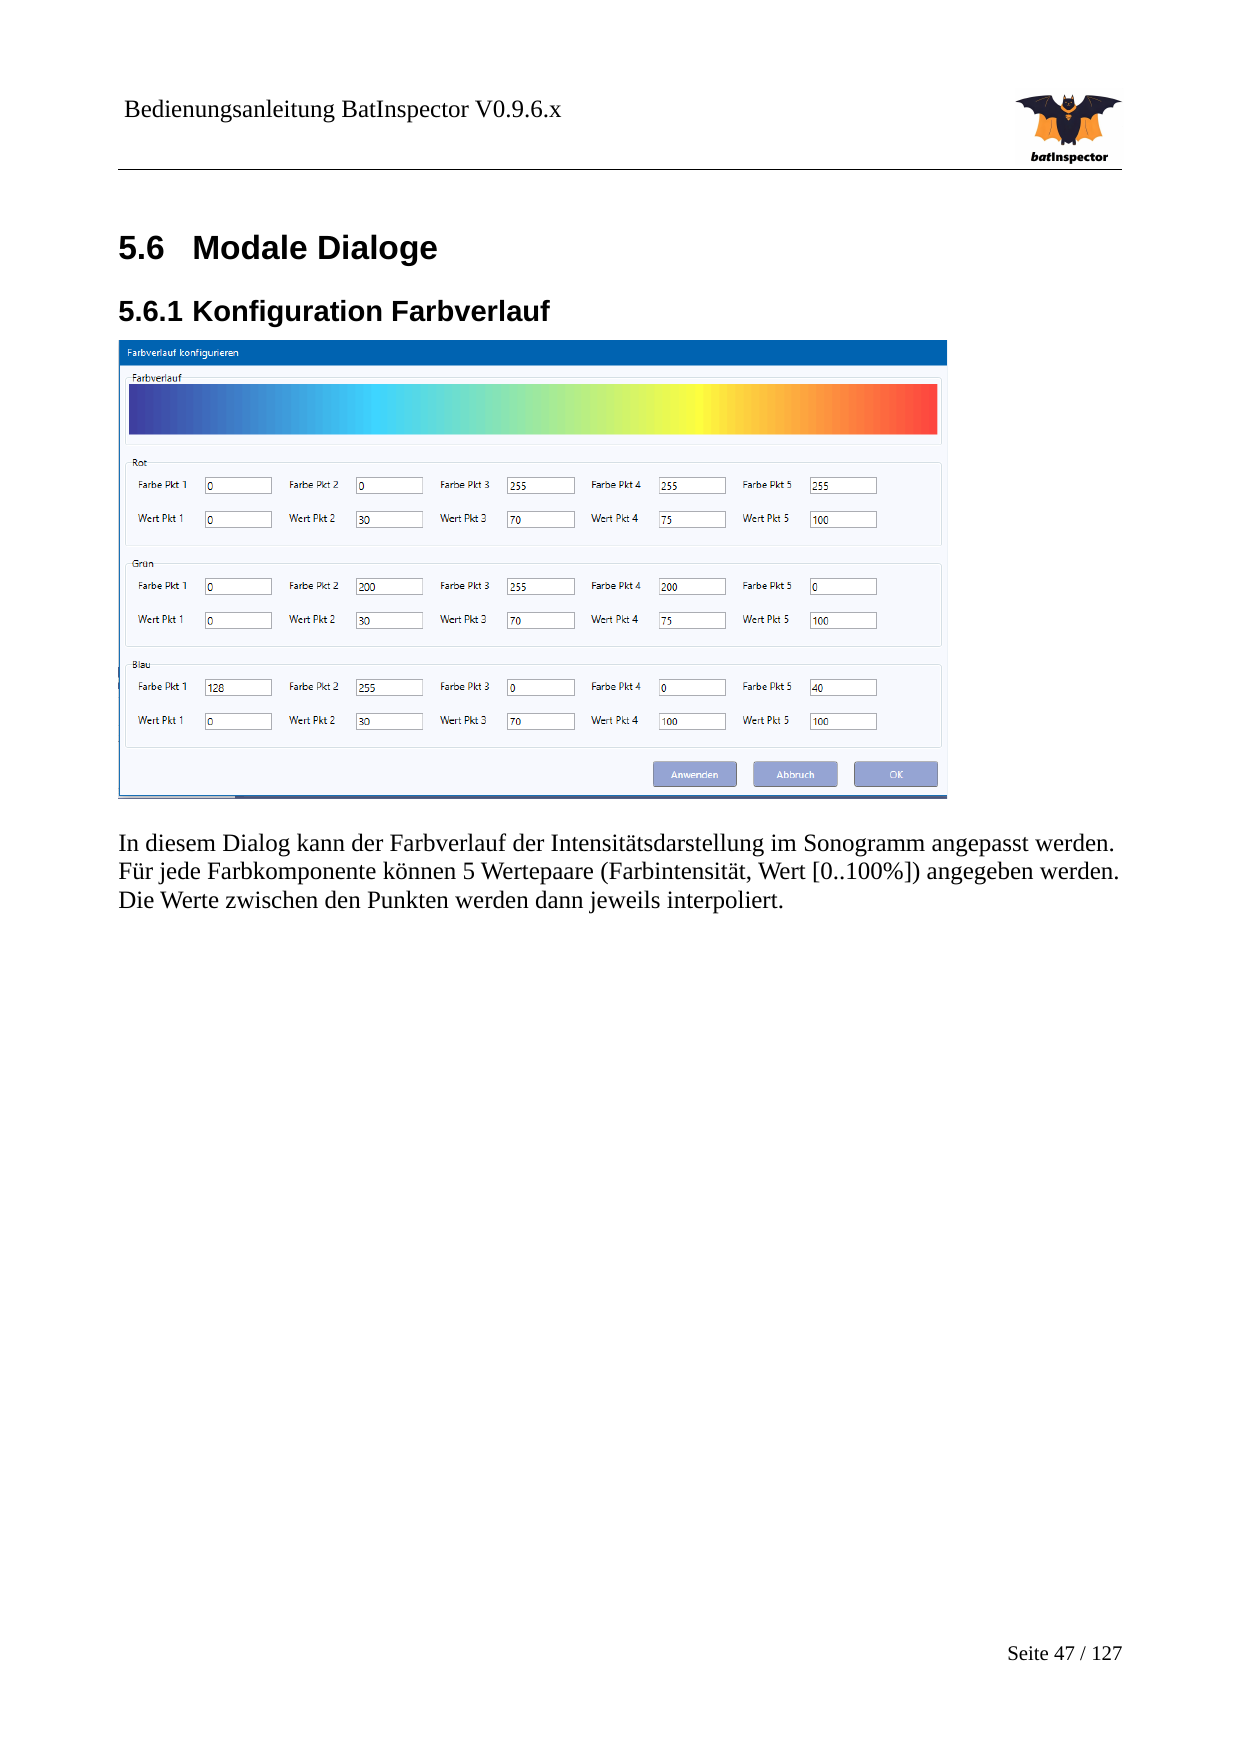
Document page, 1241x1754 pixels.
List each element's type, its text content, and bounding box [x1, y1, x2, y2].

picture [1015, 88, 1125, 165]
text Für jede Farbkomponente können 5 Wertepaare (Farbintensität, Wert [0..100%]) angegeben werden. Die Werte zwischen den Punkten werden dann jeweils interpoliert. [118, 856, 1122, 914]
subtitle Modale Dialoge [118, 228, 1122, 267]
picture [118, 340, 948, 799]
text In diesem Dialog kann der Farbverlauf der Intensitätsdarstellung im Sonogramm angepasst werden. [118, 828, 1122, 856]
subtitle Konfiguration Farbverlauf [118, 294, 1122, 327]
